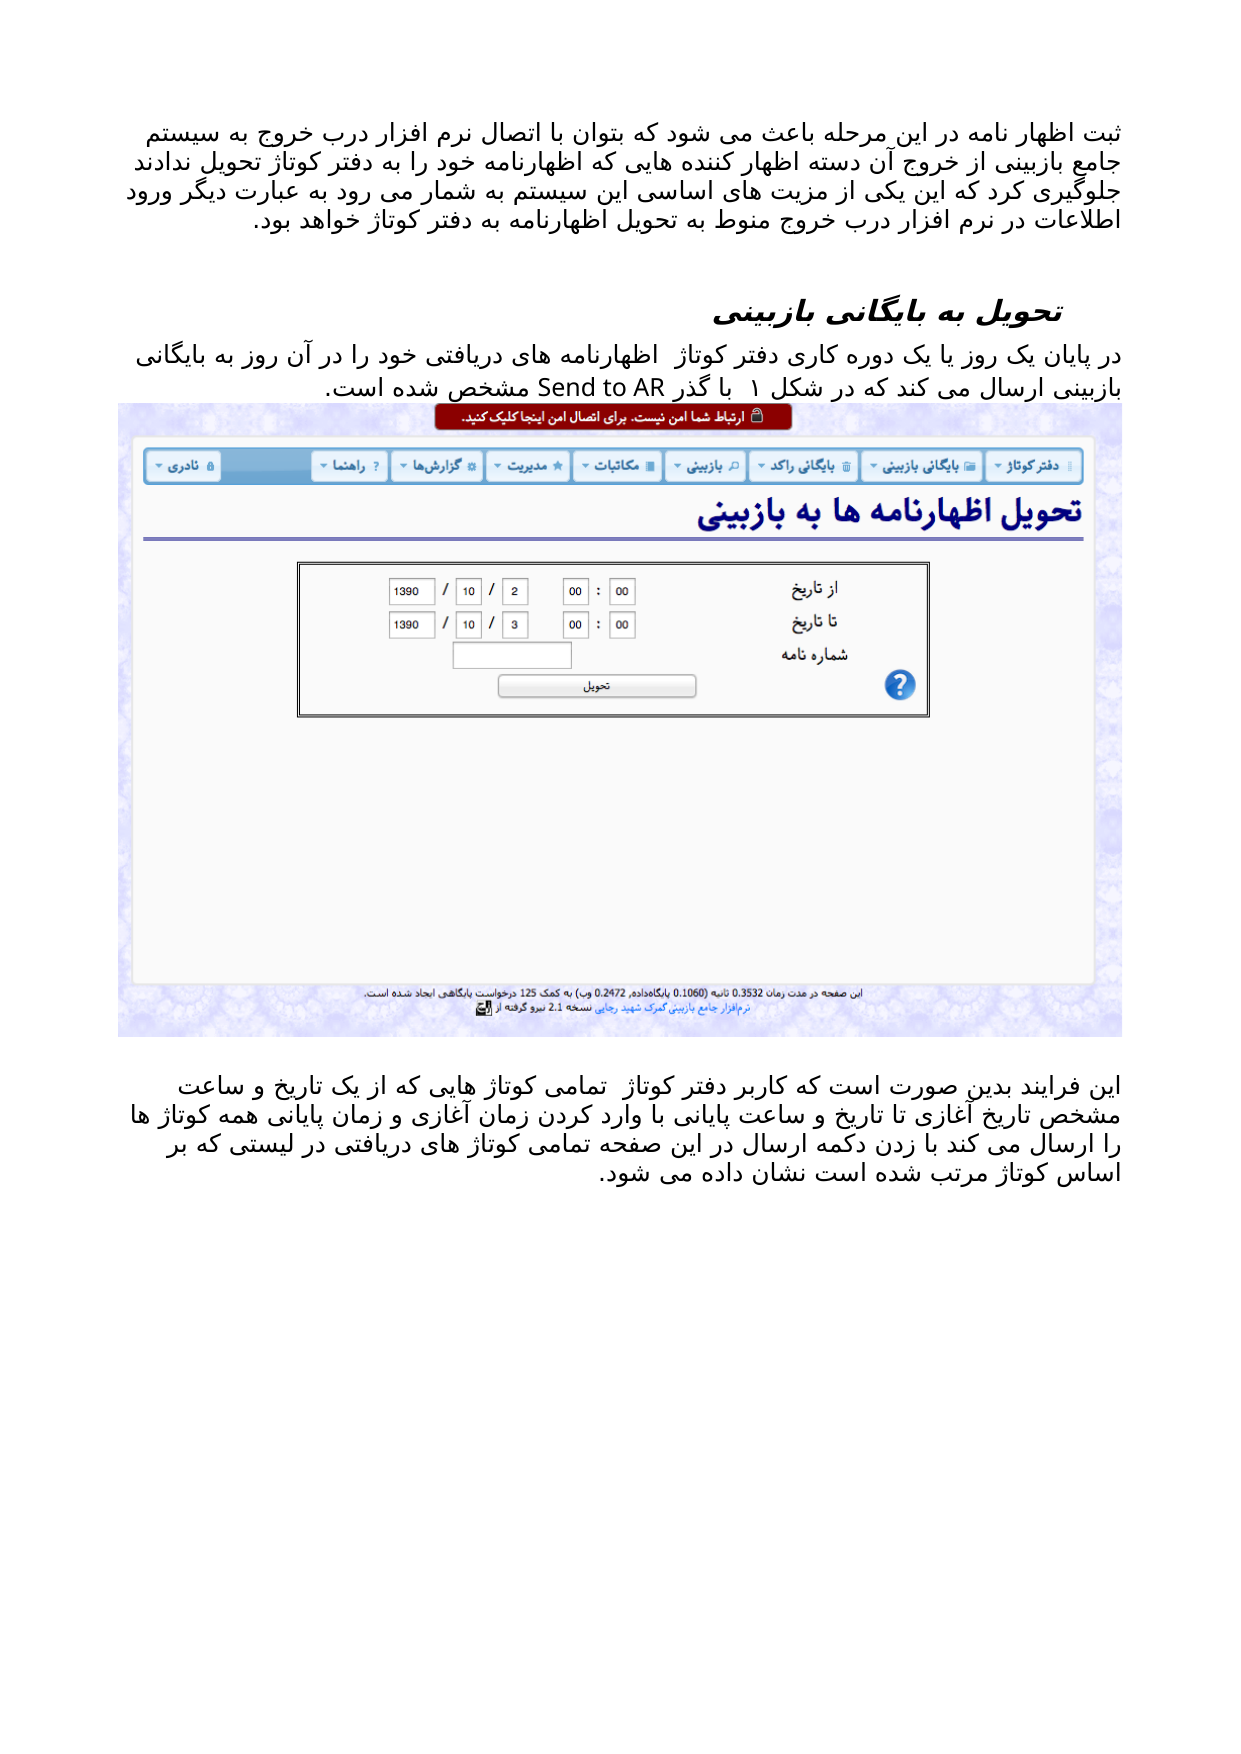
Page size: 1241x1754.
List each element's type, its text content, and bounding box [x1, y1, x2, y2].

picture [118, 403, 1123, 1037]
text در پایان یک روز یا یک دوره کاری دفتر کوتاژ‌ اظهارنامه های دریافتی خود را در آن روز به بایگانی بازبینی ارسال می کند که در شکل ۱ با گذر Send to AR مشخص شده است. [118, 340, 1122, 403]
text ثبت اظهار نامه در این مرحله باعث می شود که بتوان با اتصال نرم افزار درب خروج به سیستم جامع بازبینی از خروج آن دسته اظهار کننده هایی که اظهارنامه خود را به دفتر کوتاژ تحویل ندادند جلوگیری کرد که این یکی از مزیت های اساسی این سیستم به شمار می رود به عبارت دیگر ورود اطلاعات در نرم افزار درب خروج منوط به تحویل اظهارنامه به دفتر کوتاژ خواهد بود. [118, 118, 1122, 235]
text این فرایند بدین صورت است که کاربر دفتر کوتاژ تمامی کوتاژ هایی که از یک تاریخ و ساعت مشخص تاریخ آغازی تا تاریخ و ساعت پایانی با وارد کردن زمان آغازی و زمان پایانی همه کوتاژ ها را ارسال می کند با زدن دکمه ارسال در این صفحه تمامی کوتاژ های دریافتی در لیستی که بر اساس کوتاژ مرتب شده است نشان داده می شود. [118, 1071, 1122, 1187]
subtitle تحویل به بایگانی بازبینی [118, 294, 1122, 328]
